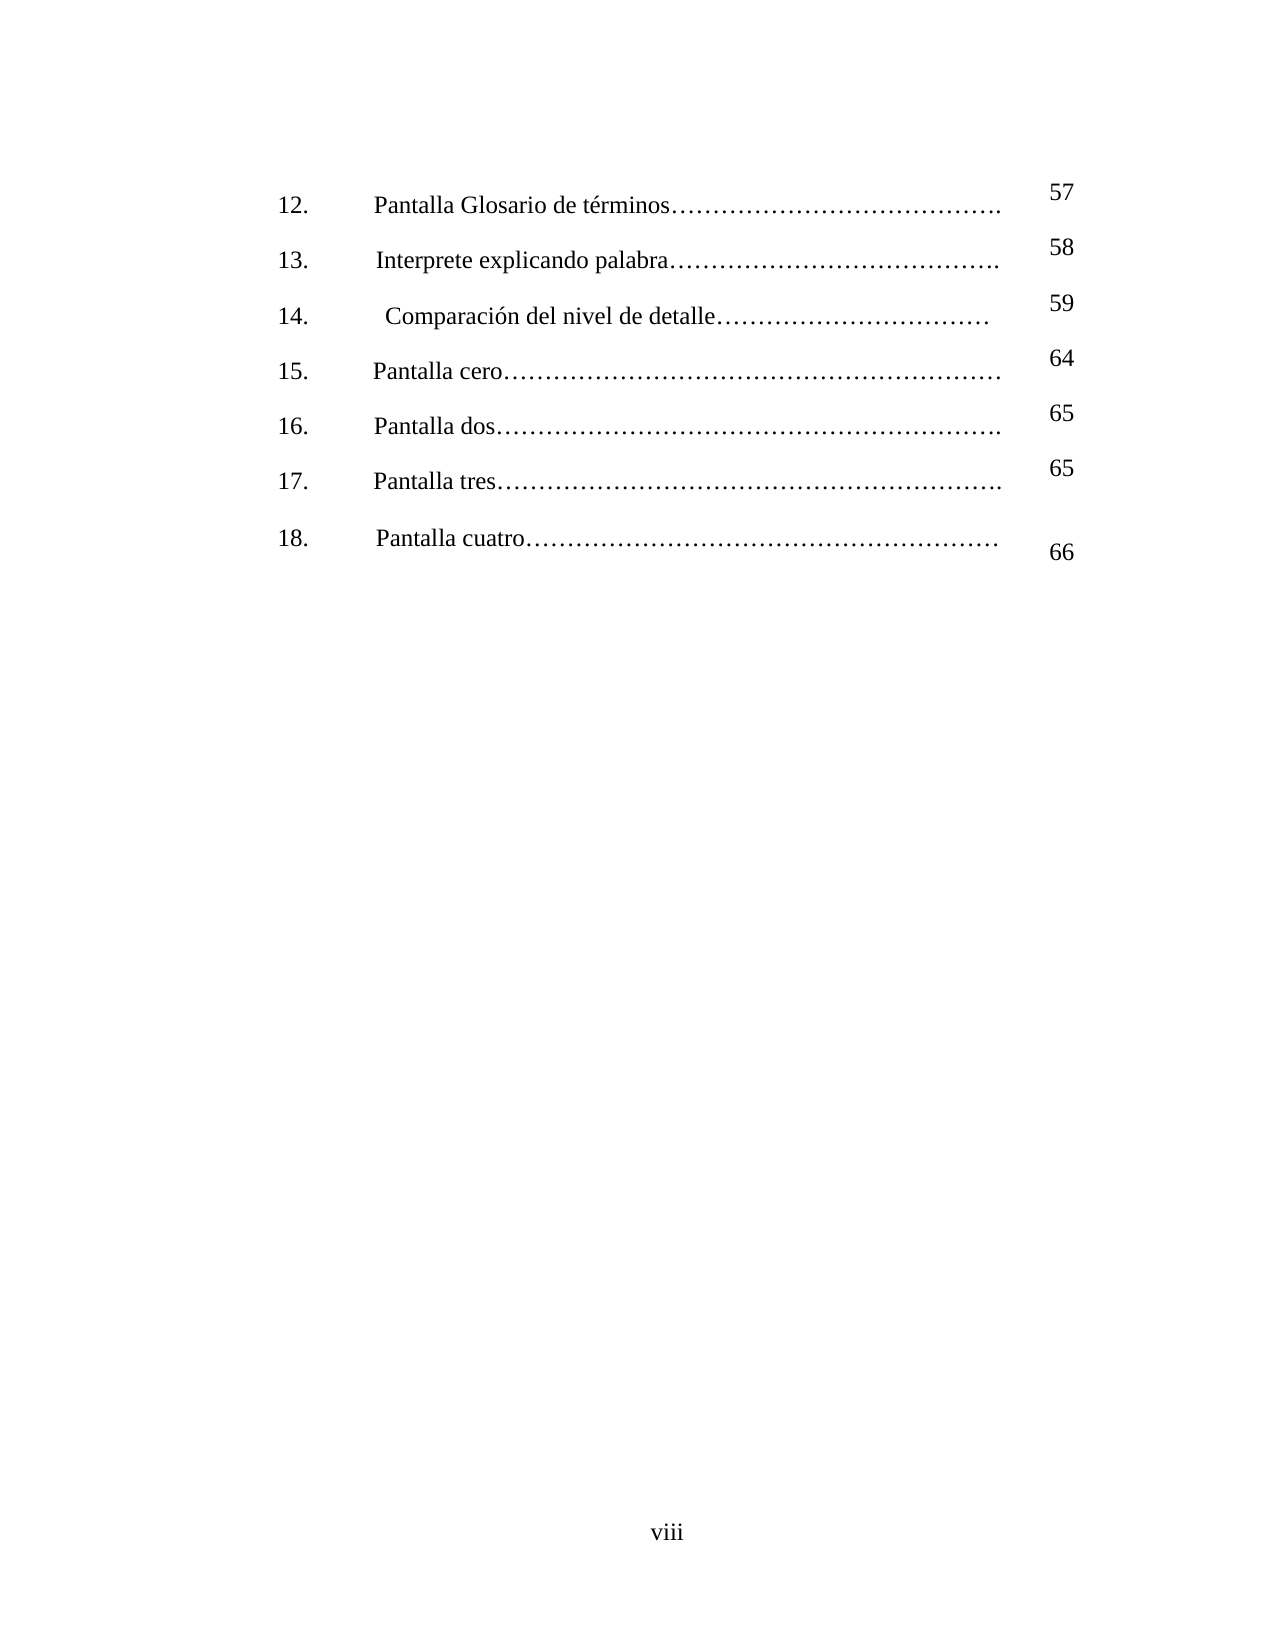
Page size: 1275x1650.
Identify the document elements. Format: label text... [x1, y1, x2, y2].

table_cell 64 [1014, 343, 1109, 398]
table_cell 59 [1014, 288, 1109, 343]
table_cell 12. [225, 177, 361, 232]
table_cell 17. [225, 453, 361, 508]
table_cell 14. [225, 288, 361, 343]
table_cell Pantalla dos……………………………………………………. [361, 398, 1014, 453]
table_cell Comparación del nivel de detalle…………………………… [361, 288, 1014, 343]
table_cell 57 [1014, 177, 1109, 232]
table_cell Pantalla tres……………………………………………………. [361, 453, 1014, 508]
table_cell 66 [1014, 509, 1109, 566]
table_cell 16. [225, 398, 361, 453]
table_cell Pantalla cero…………………………………………………… [361, 343, 1014, 398]
table_cell 13. [225, 233, 361, 288]
table_cell Pantalla Glosario de términos…………………………………. [361, 177, 1014, 232]
table_cell 65 [1014, 453, 1109, 508]
table_cell 58 [1014, 233, 1109, 288]
table_cell 15. [225, 343, 361, 398]
table_cell Interprete explicando palabra…………………………………. [361, 233, 1014, 288]
table_cell Pantalla cuatro………………………………………………… [361, 509, 1014, 566]
table_cell 65 [1014, 398, 1109, 453]
table_cell 18. [225, 509, 361, 566]
